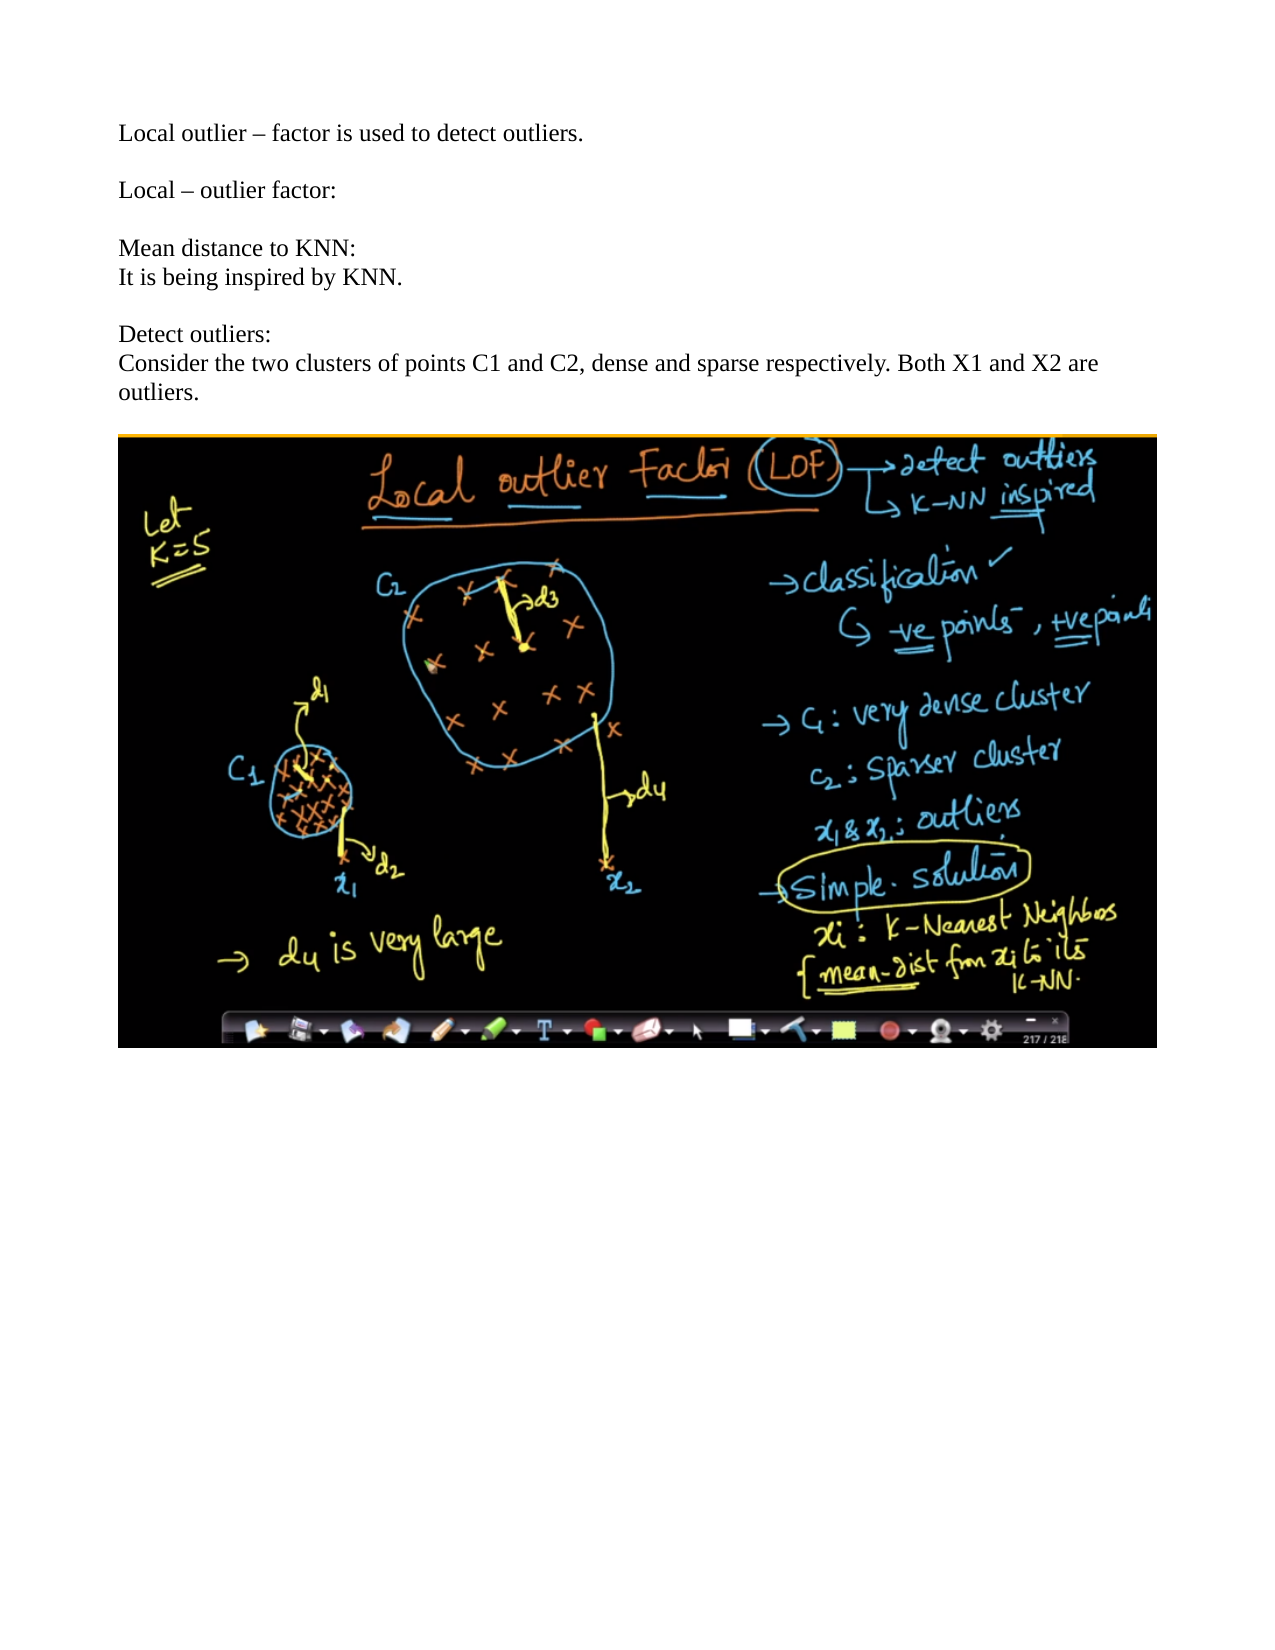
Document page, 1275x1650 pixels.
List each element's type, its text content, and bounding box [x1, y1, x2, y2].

text It is being inspired by KNN. [118, 262, 1157, 291]
text Mean distance to KNN: [118, 233, 1157, 262]
text Detect outliers: [118, 319, 1157, 348]
text Local – outlier factor: [118, 176, 1157, 204]
text Consider the two clusters of points C1 and C2, dense and sparse respectively. Both X1 and X2 are outliers. [118, 348, 1157, 406]
picture [118, 434, 1157, 1048]
text Local outlier – factor is used to detect outliers. [118, 118, 1157, 147]
